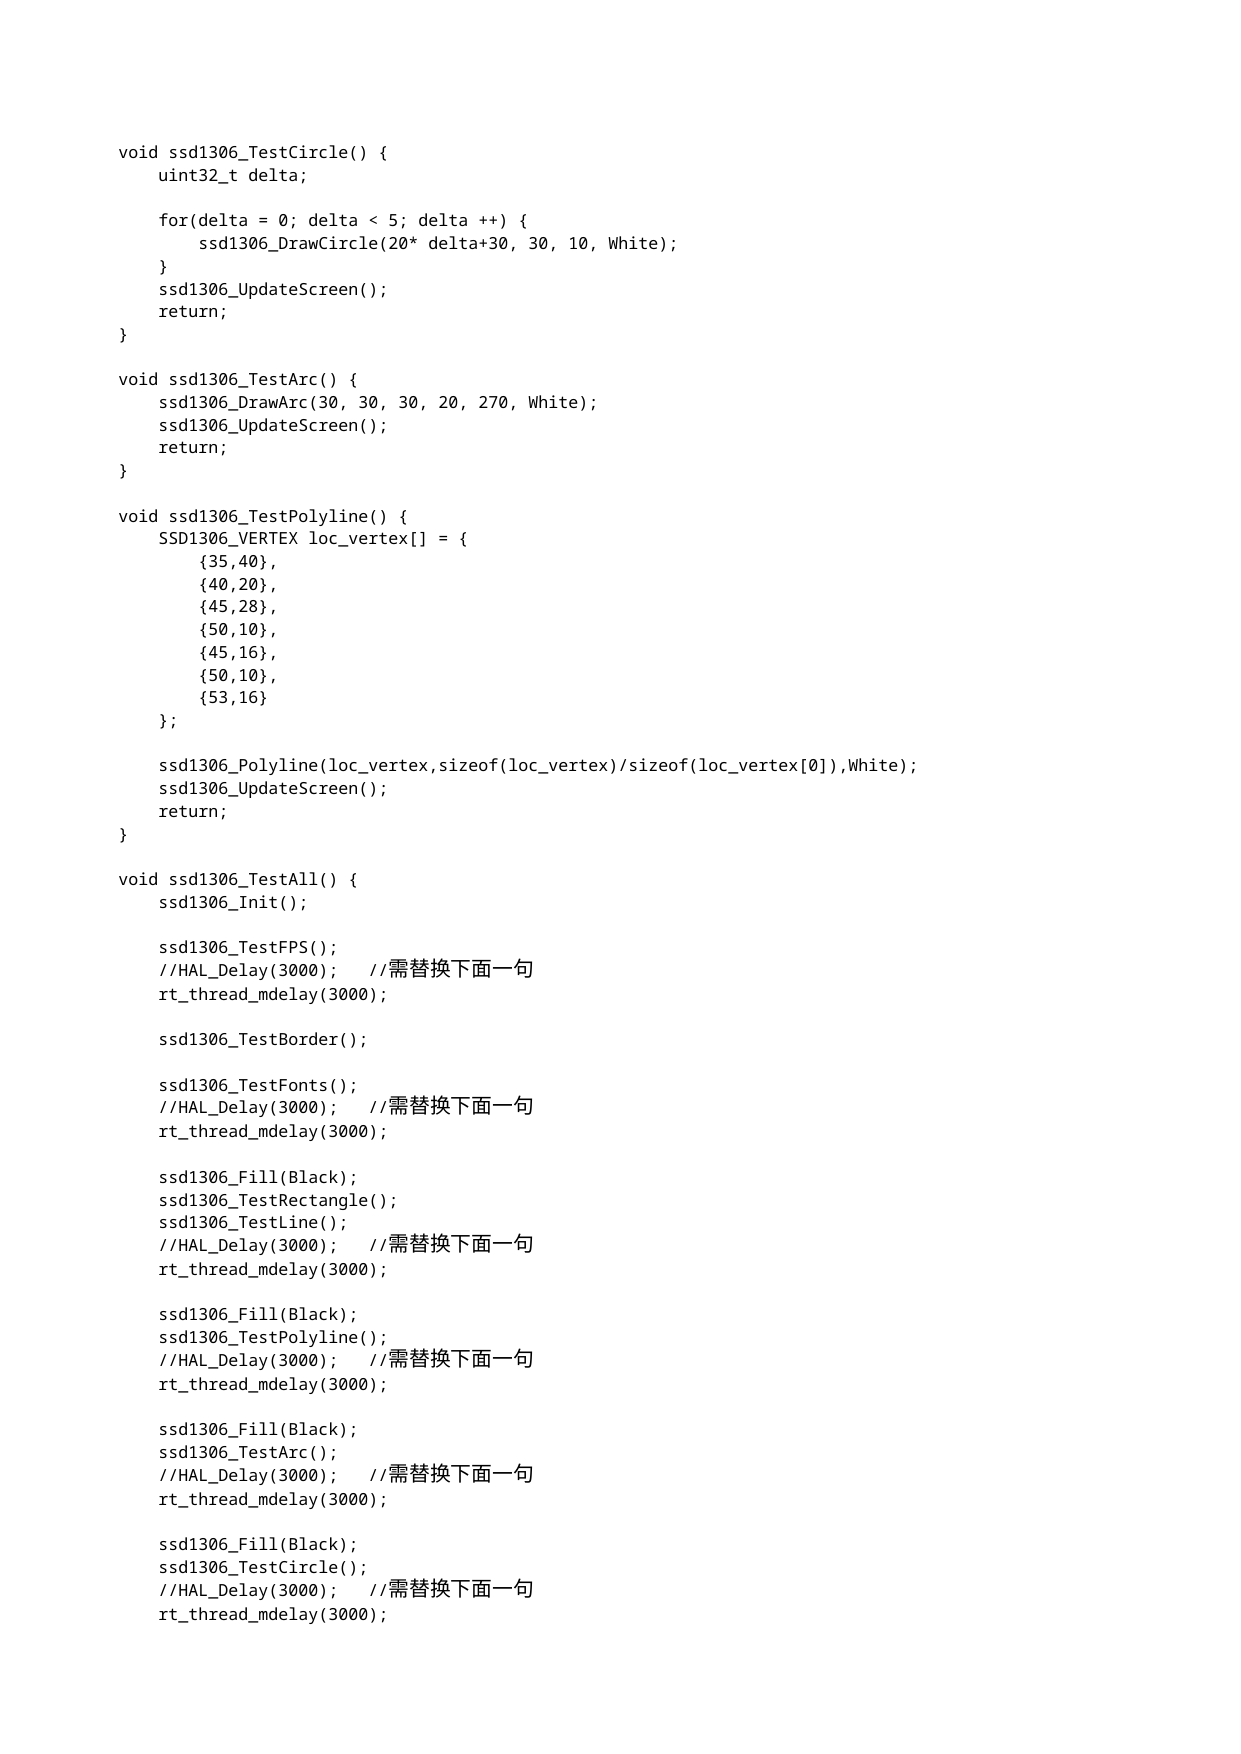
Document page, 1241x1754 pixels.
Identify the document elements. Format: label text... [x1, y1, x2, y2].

text ssd1306_Fill(Black); [118, 1533, 1122, 1556]
text uint32_t delta; [118, 163, 1122, 186]
text //HAL_Delay(3000); //需替换下面一句 [118, 1463, 1122, 1487]
text rt_thread_mdelay(3000); [118, 1258, 1122, 1280]
text rt_thread_mdelay(3000); [118, 982, 1122, 1005]
text rt_thread_mdelay(3000); [118, 1487, 1122, 1510]
text return; [118, 436, 1122, 459]
text //HAL_Delay(3000); //需替换下面一句 [118, 1233, 1122, 1258]
text ssd1306_TestBorder(); [118, 1028, 1122, 1051]
text ssd1306_Fill(Black); [118, 1165, 1122, 1188]
text ssd1306_TestCircle(); [118, 1556, 1122, 1578]
text ssd1306_UpdateScreen(); [118, 277, 1122, 300]
text {45,28}, [118, 595, 1122, 618]
text for(delta = 0; delta < 5; delta ++) { [118, 209, 1122, 232]
text SSD1306_VERTEX loc_vertex[] = { [118, 527, 1122, 549]
text void ssd1306_TestArc() { [118, 368, 1122, 391]
text } [118, 322, 1122, 345]
text ssd1306_TestFonts(); [118, 1073, 1122, 1096]
text ssd1306_DrawCircle(20* delta+30, 30, 10, White); [118, 232, 1122, 254]
text void ssd1306_TestCircle() { [118, 141, 1122, 163]
text ssd1306_UpdateScreen(); [118, 777, 1122, 799]
text {50,10}, [118, 663, 1122, 686]
text } [118, 822, 1122, 845]
text void ssd1306_TestAll() { [118, 867, 1122, 890]
text ssd1306_DrawArc(30, 30, 30, 20, 270, White); [118, 391, 1122, 413]
text return; [118, 300, 1122, 322]
text //HAL_Delay(3000); //需替换下面一句 [118, 1348, 1122, 1372]
text ssd1306_Fill(Black); [118, 1303, 1122, 1326]
text ssd1306_TestPolyline(); [118, 1326, 1122, 1348]
text ssd1306_UpdateScreen(); [118, 413, 1122, 436]
text }; [118, 708, 1122, 731]
text {40,20}, [118, 572, 1122, 595]
text //HAL_Delay(3000); //需替换下面一句 [118, 1578, 1122, 1602]
text {53,16} [118, 686, 1122, 708]
text ssd1306_TestLine(); [118, 1211, 1122, 1233]
text ssd1306_TestFPS(); [118, 936, 1122, 958]
text ssd1306_TestRectangle(); [118, 1188, 1122, 1211]
text ssd1306_Init(); [118, 890, 1122, 913]
text {50,10}, [118, 618, 1122, 640]
text void ssd1306_TestPolyline() { [118, 504, 1122, 527]
text return; [118, 799, 1122, 822]
text ssd1306_Polyline(loc_vertex,sizeof(loc_vertex)/sizeof(loc_vertex[0]),White); [118, 754, 1122, 777]
text {35,40}, [118, 549, 1122, 572]
text rt_thread_mdelay(3000); [118, 1602, 1122, 1625]
text ssd1306_Fill(Black); [118, 1418, 1122, 1441]
text } [118, 459, 1122, 481]
text //HAL_Delay(3000); //需替换下面一句 [118, 1096, 1122, 1120]
text rt_thread_mdelay(3000); [118, 1120, 1122, 1143]
text //HAL_Delay(3000); //需替换下面一句 [118, 958, 1122, 982]
text rt_thread_mdelay(3000); [118, 1372, 1122, 1395]
text } [118, 254, 1122, 277]
text ssd1306_TestArc(); [118, 1441, 1122, 1463]
text {45,16}, [118, 640, 1122, 663]
